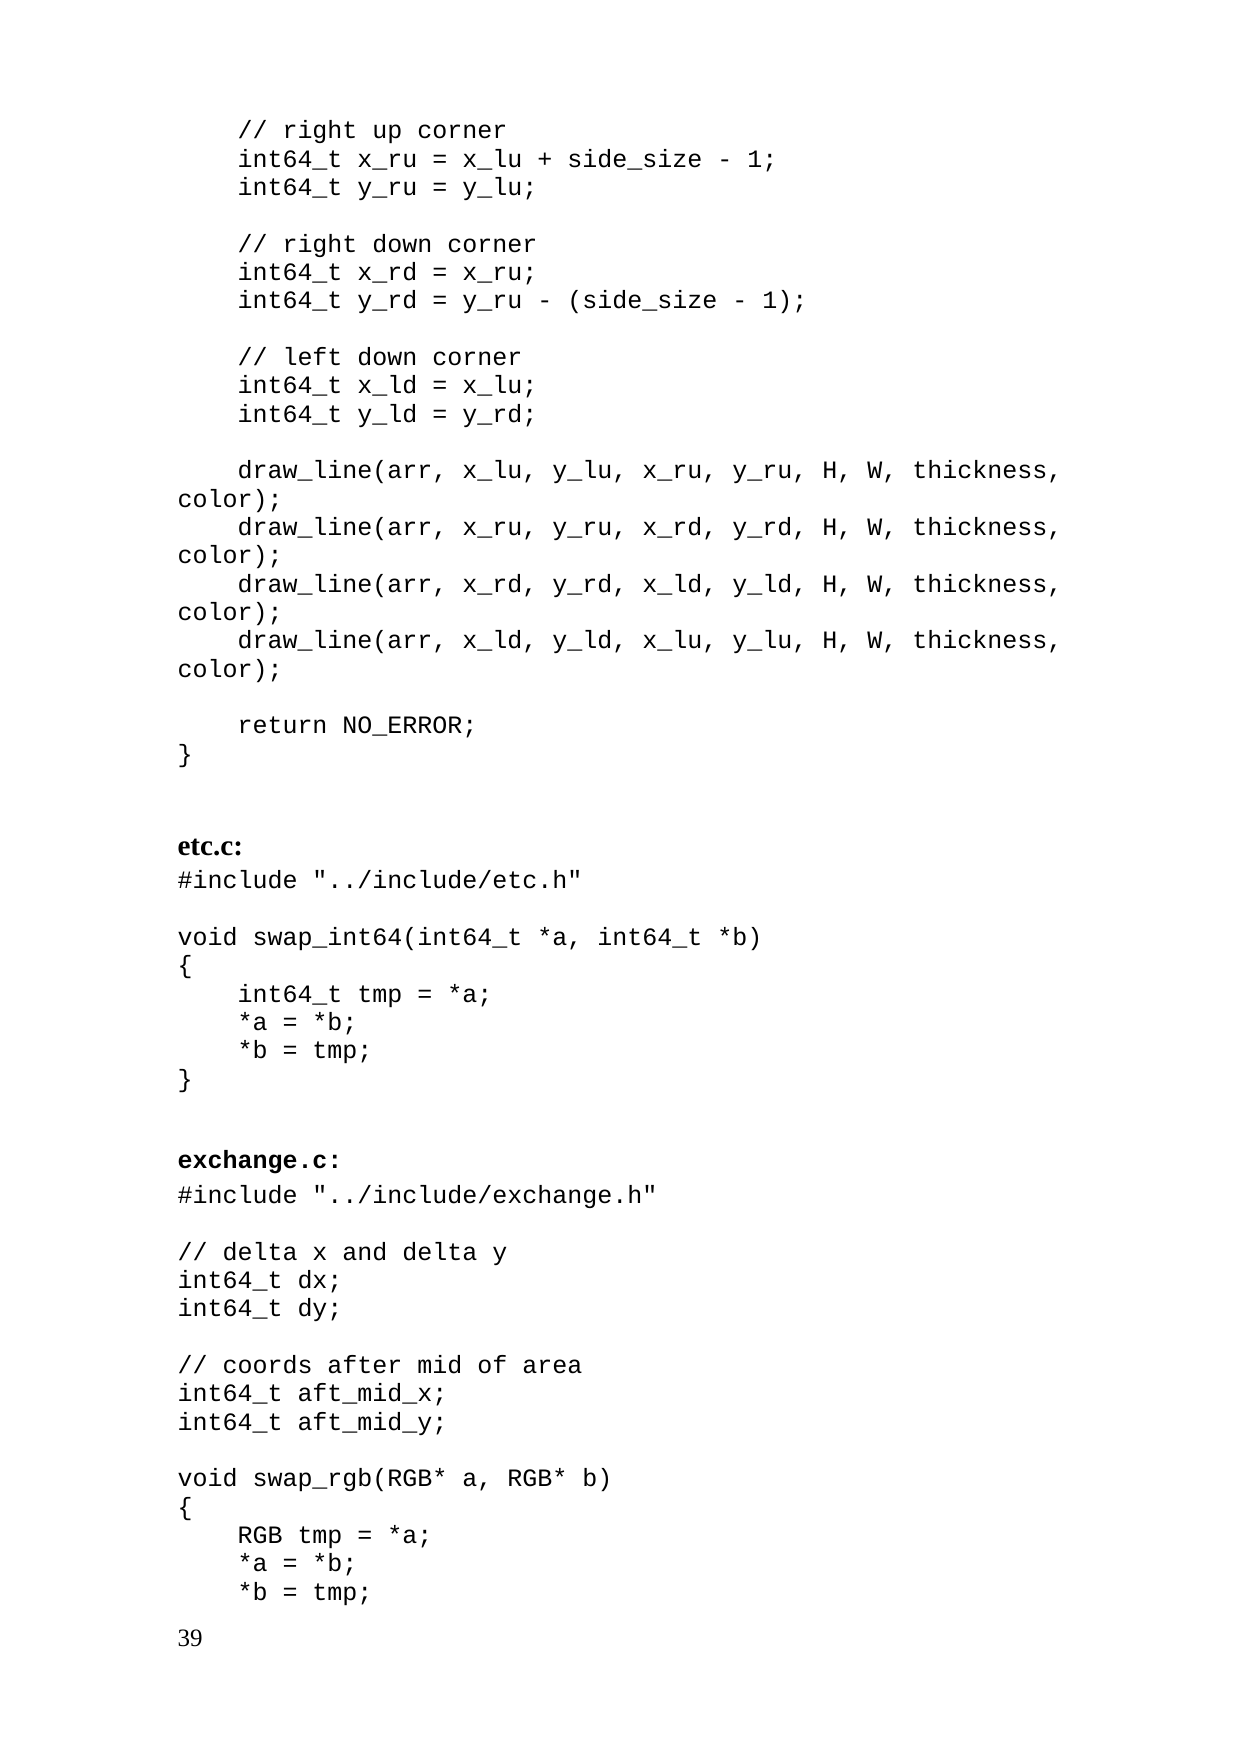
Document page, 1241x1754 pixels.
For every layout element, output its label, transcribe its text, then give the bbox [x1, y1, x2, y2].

text return NO_ERROR; [177, 713, 1181, 741]
text draw_line(arr, x_lu, y_lu, x_ru, y_ru, H, W, thickness, color); [177, 458, 1181, 515]
text int64_t aft_mid_x; [177, 1381, 1181, 1409]
text int64_t y_ru = y_lu; [177, 175, 1181, 203]
text int64_t x_ru = x_lu + side_size - 1; [177, 146, 1181, 175]
text // coords after mid of area [177, 1353, 1181, 1381]
subtitle exchange.c: [177, 1148, 1181, 1176]
text draw_line(arr, x_rd, y_rd, x_ld, y_ld, H, W, thickness, color); [177, 571, 1181, 628]
text *a = *b; [177, 1010, 1181, 1038]
text #include "../include/etc.h" [177, 868, 1181, 896]
subtitle etc.c: [177, 828, 1181, 862]
text // delta x and delta y [177, 1239, 1181, 1268]
text int64_t y_ld = y_rd; [177, 401, 1181, 430]
text { [177, 953, 1181, 981]
text int64_t x_ld = x_lu; [177, 373, 1181, 401]
text draw_line(arr, x_ld, y_ld, x_lu, y_lu, H, W, thickness, color); [177, 628, 1181, 685]
text } [177, 1066, 1181, 1095]
text void swap_rgb(RGB* a, RGB* b) [177, 1466, 1181, 1494]
text // left down corner [177, 345, 1181, 373]
text #include "../include/exchange.h" [177, 1183, 1181, 1211]
text void swap_int64(int64_t *a, int64_t *b) [177, 925, 1181, 953]
text int64_t x_rd = x_ru; [177, 260, 1181, 288]
text } [177, 741, 1181, 770]
text *a = *b; [177, 1551, 1181, 1579]
text int64_t tmp = *a; [177, 981, 1181, 1010]
text draw_line(arr, x_ru, y_ru, x_rd, y_rd, H, W, thickness, color); [177, 515, 1181, 571]
text *b = tmp; [177, 1579, 1181, 1608]
text // right down corner [177, 231, 1181, 260]
text { [177, 1494, 1181, 1523]
text int64_t y_rd = y_ru - (side_size - 1); [177, 288, 1181, 316]
text *b = tmp; [177, 1038, 1181, 1066]
text int64_t dx; [177, 1268, 1181, 1296]
text int64_t aft_mid_y; [177, 1409, 1181, 1438]
text RGB tmp = *a; [177, 1523, 1181, 1551]
text int64_t dy; [177, 1296, 1181, 1324]
text // right up corner [177, 118, 1181, 146]
